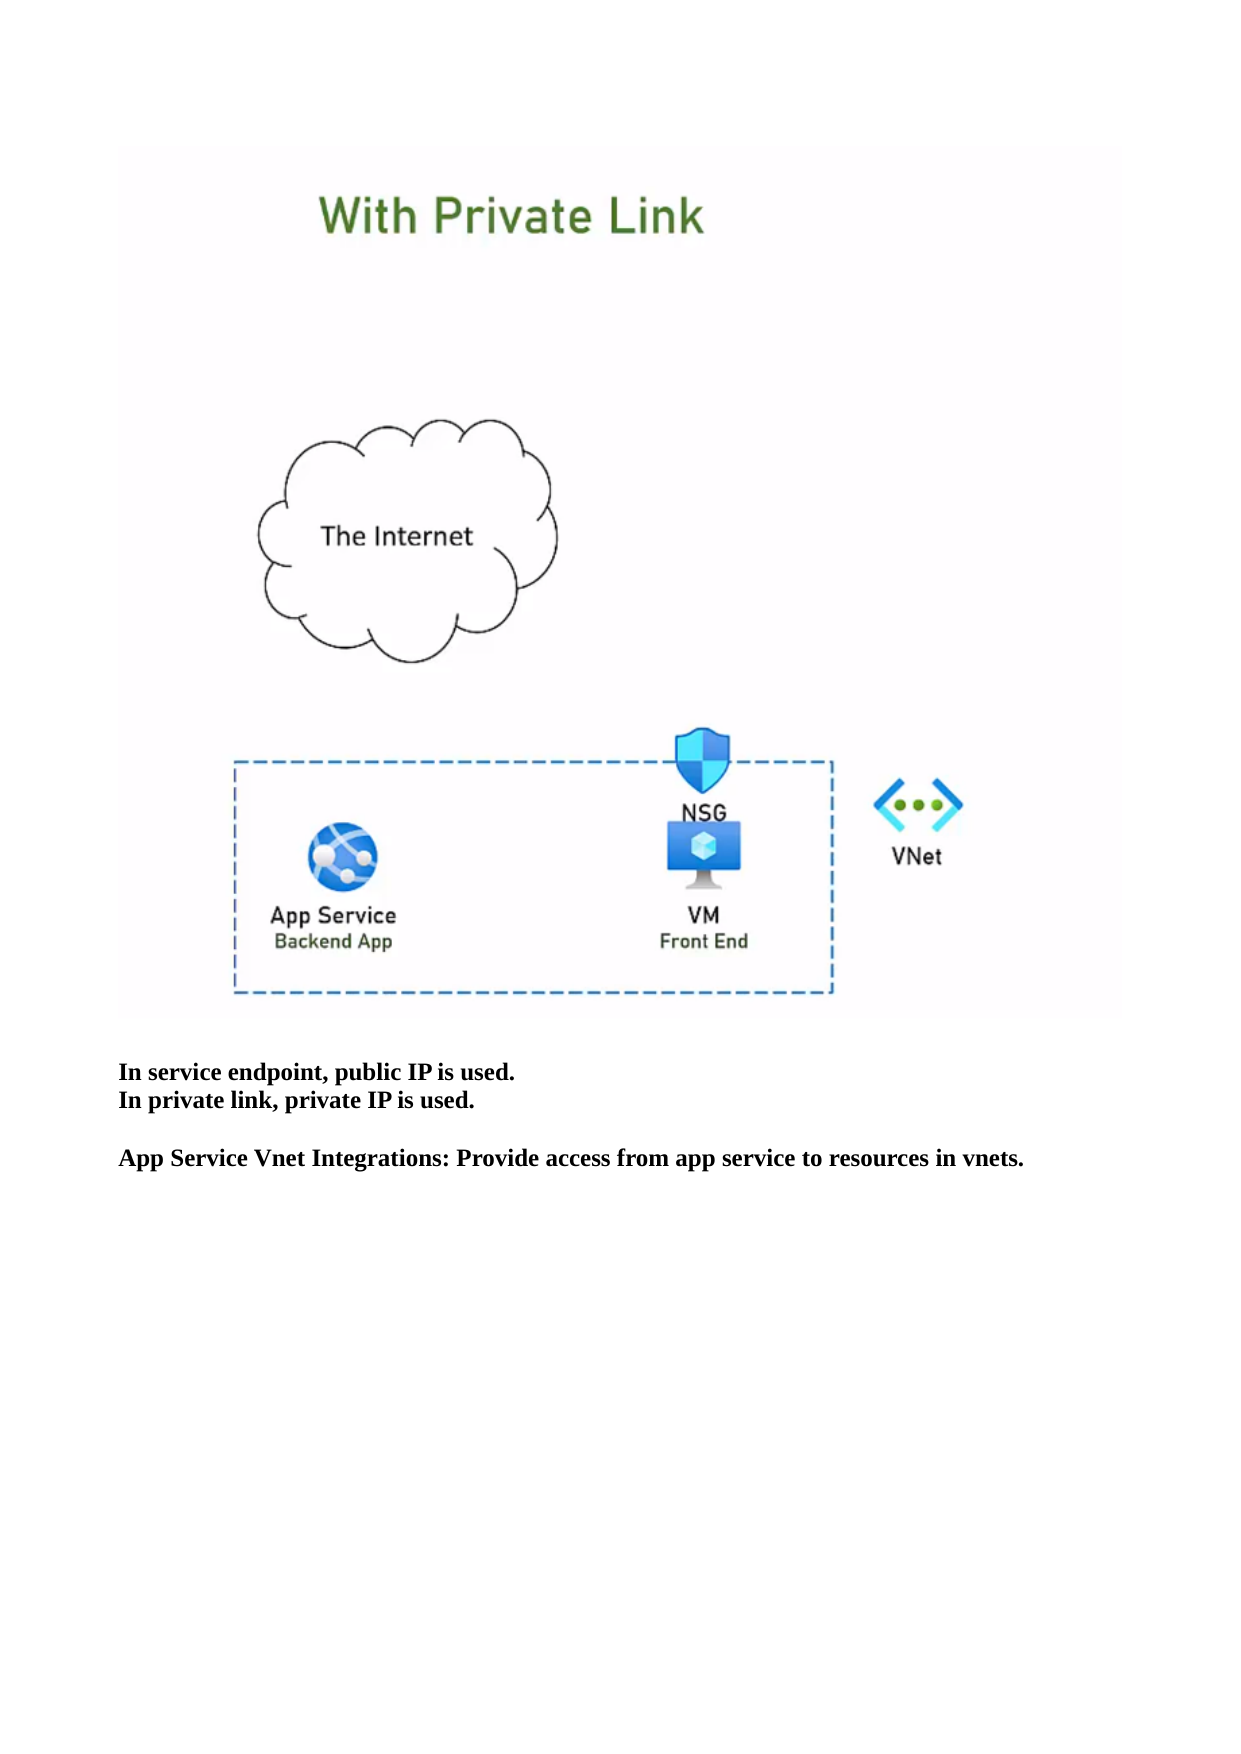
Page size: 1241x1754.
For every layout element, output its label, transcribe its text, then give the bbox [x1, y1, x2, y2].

text In private link, private IP is used. [118, 1086, 1122, 1114]
text In service endpoint, public IP is used. [118, 1057, 1122, 1086]
text App Service Vnet Integrations: Provide access from app service to resources in vnets. [118, 1143, 1122, 1172]
picture [118, 146, 1123, 1029]
